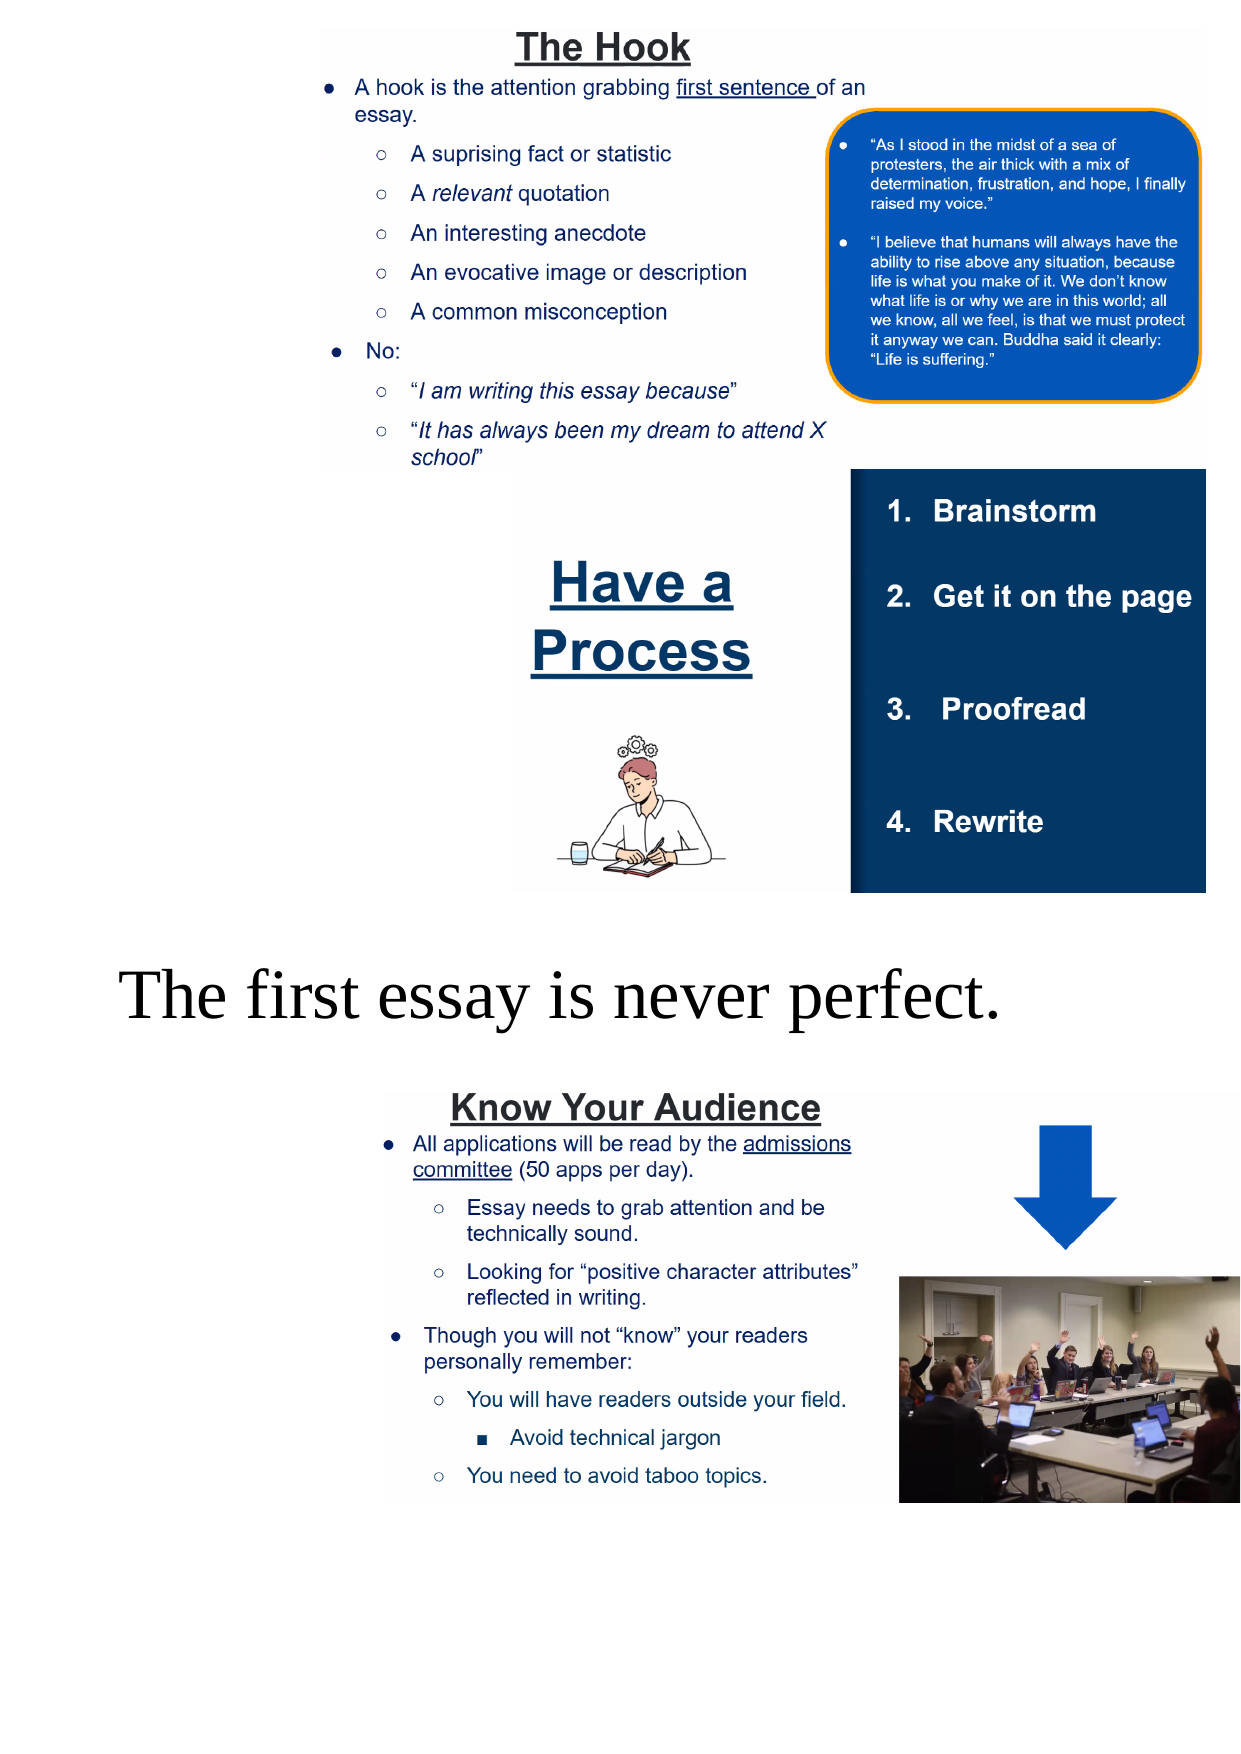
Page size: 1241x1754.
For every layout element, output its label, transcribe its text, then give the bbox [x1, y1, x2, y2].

picture [320, 27, 1206, 893]
picture [381, 1091, 1241, 1503]
text The first essay is never perfect. [118, 952, 1122, 1033]
